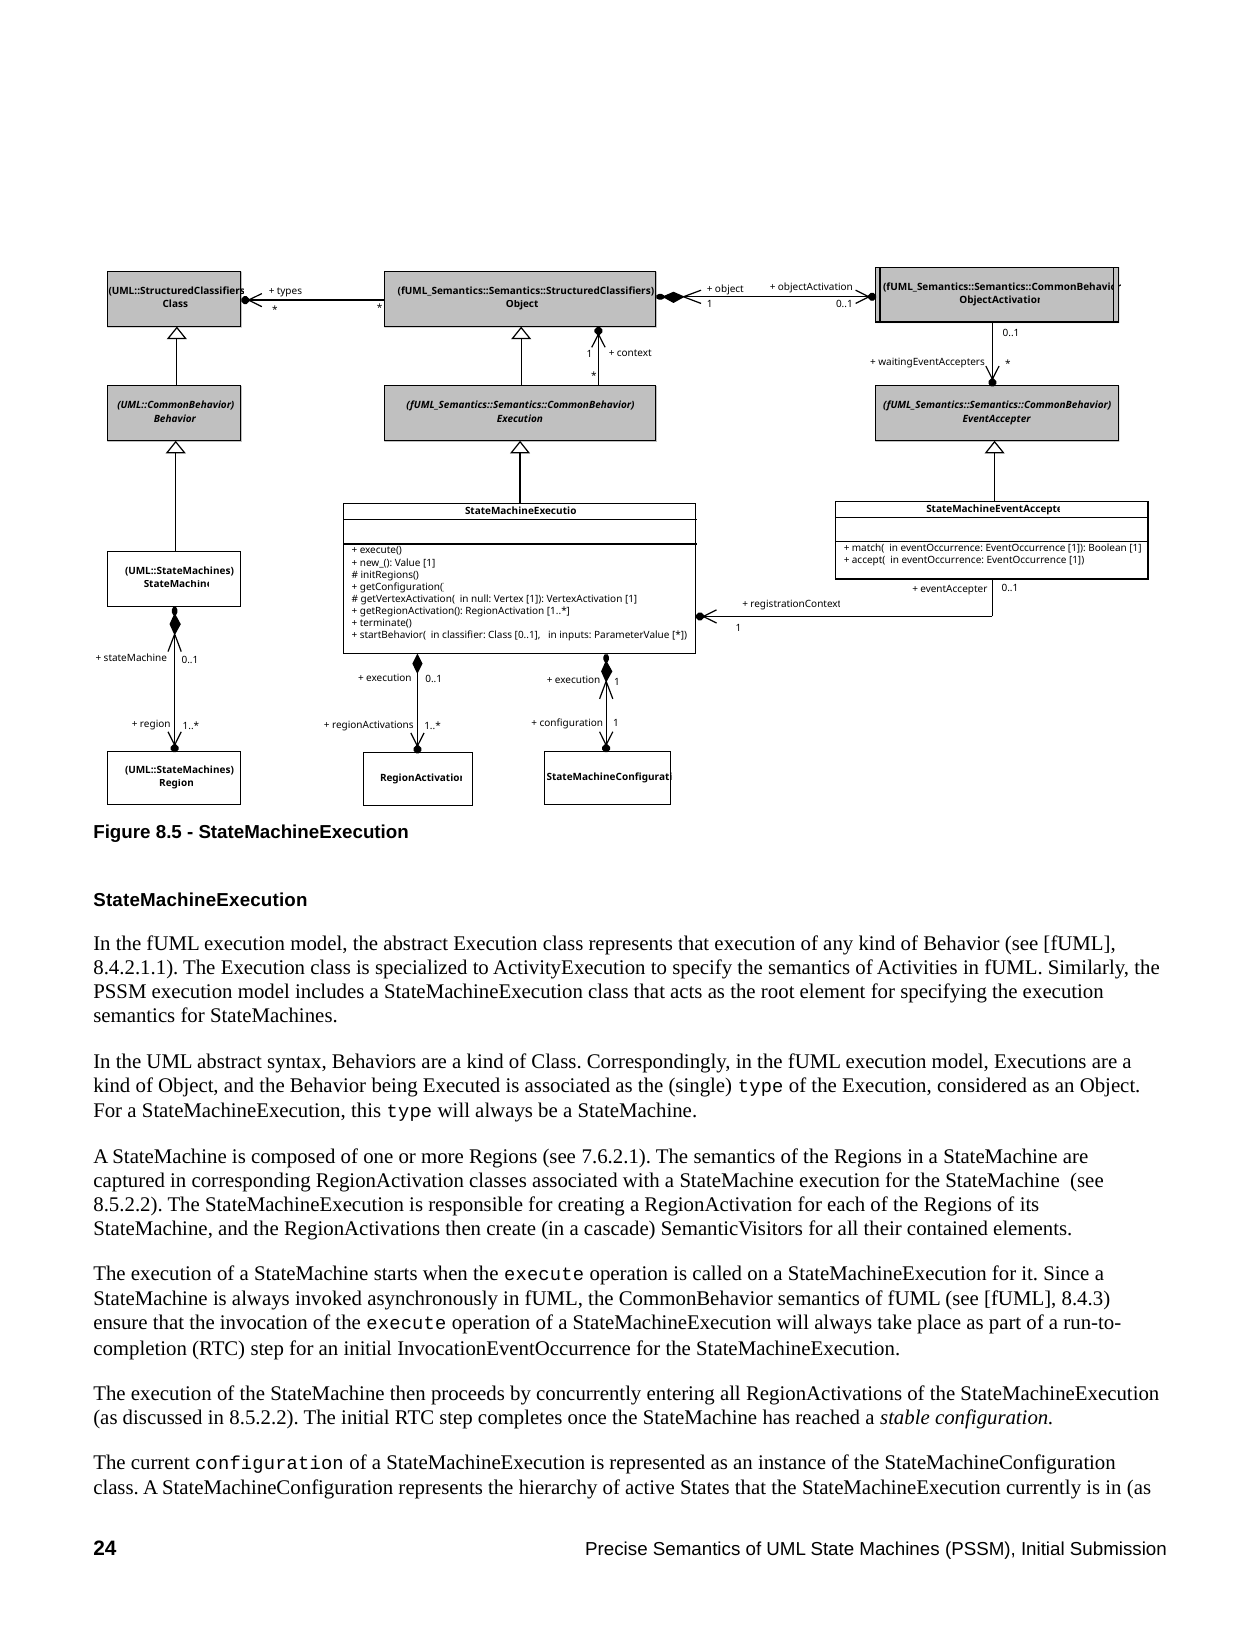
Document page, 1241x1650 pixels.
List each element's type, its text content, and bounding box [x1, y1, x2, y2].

subtitle StateMachineExecution [93, 889, 1164, 910]
text In the UML abstract syntax, Behaviors are a kind of Class. Correspondingly, in the fUML execution model, Executions are a kind of Object, and the Behavior being Executed is associated as the (single) type of the Execution, considered as an Object. For a StateMachineExecution, this type will always be a StateMachine. [93, 1048, 1164, 1123]
text Figure 8.5 - StateMachineExecution [93, 243, 1161, 843]
text The current configuration of a StateMachineExecution is represented as an instance of the StateMachineConfiguration class. A StateMachineConfiguration represents the hierarchy of active States that the StateMachineExecution currently is in (as [93, 1450, 1164, 1499]
text The execution of the StateMachine then proceeds by concurrently entering all RegionActivations of the StateMachineExecution (as discussed in 8.5.2.2). The initial RTC step completes once the StateMachine has reached a stable configuration. [93, 1381, 1164, 1429]
text In the fUML execution model, the abstract Execution class represents that execution of any kind of Behavior (see [fUML], 8.4.2.1.1). The Execution class is specialized to ActivityExecution to specify the semantics of Activities in fUML. Similarly, the PSSM execution model includes a StateMachineExecution class that acts as the root element for specifying the execution semantics for StateMachines. [93, 931, 1164, 1027]
text A StateMachine is composed of one or more Regions (see 7.6.2.1). The semantics of the Regions in a StateMachine are captured in corresponding RegionActivation classes associated with a StateMachine execution for the StateMachine (see 8.5.2.2). The StateMachineExecution is responsible for creating a RegionActivation for each of the Regions of its StateMachine, and the RegionActivations then create (in a cascade) SemanticVisitors for all their contained elements. [93, 1144, 1164, 1240]
text The execution of a StateMachine starts when the execute operation is called on a StateMachineExecution for it. Since a StateMachine is always invoked asynchronously in fUML, the CommonBehavior semantics of fUML (see [fUML], 8.4.3) ensure that the invocation of the execute operation of a StateMachineExecution will always take place as part of a run-to-completion (RTC) step for an initial InvocationEventOccurrence for the StateMachineExecution. [93, 1261, 1164, 1359]
